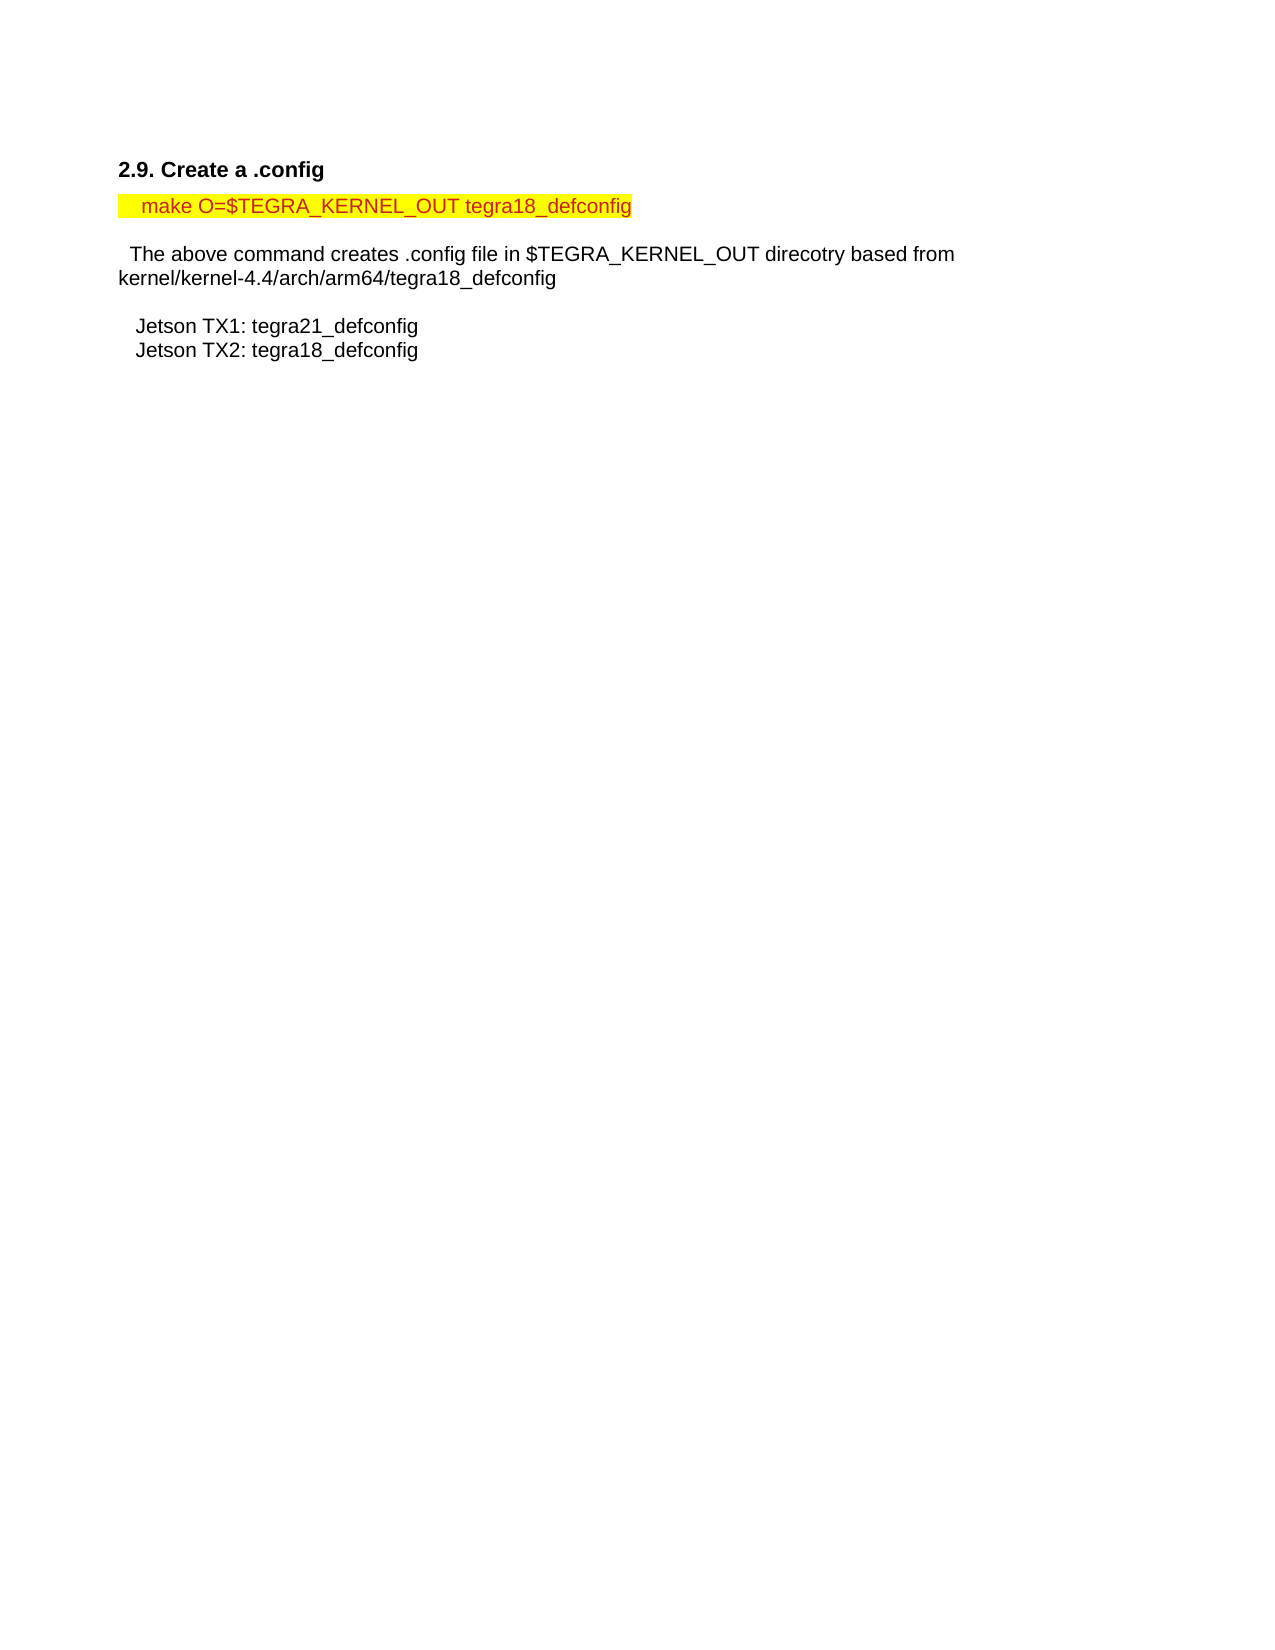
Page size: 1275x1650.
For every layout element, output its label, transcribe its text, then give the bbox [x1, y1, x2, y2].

text Jetson TX1: tegra21_defconfig [118, 314, 1157, 338]
subtitle 2.9. Create a .config [118, 157, 1157, 182]
text Jetson TX2: tegra18_defconfig [118, 338, 1157, 362]
text The above command creates .config file in $TEGRA_KERNEL_OUT direcotry based from kernel/kernel-4.4/arch/arm64/tegra18_defconfig [118, 242, 1157, 290]
text make O=$TEGRA_KERNEL_OUT tegra18_defconfig [118, 194, 1157, 218]
